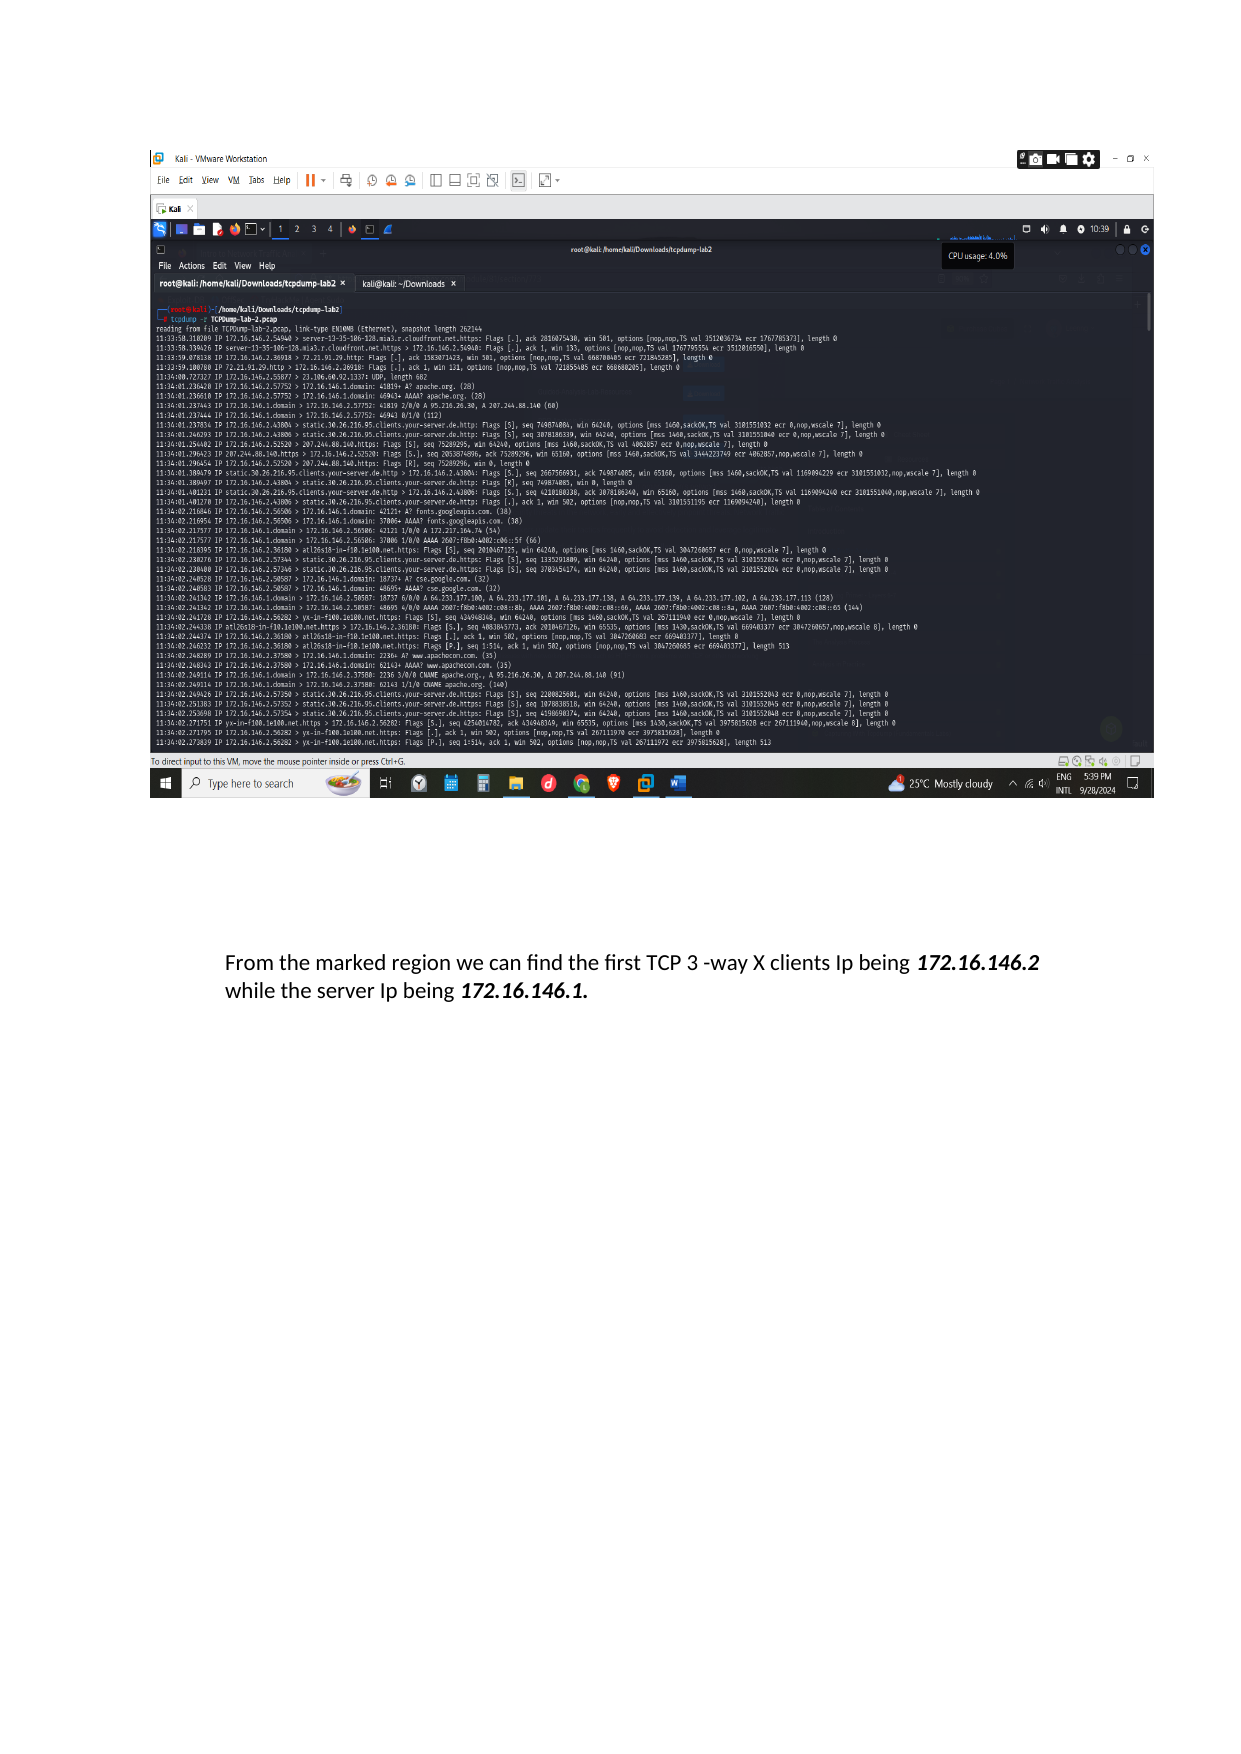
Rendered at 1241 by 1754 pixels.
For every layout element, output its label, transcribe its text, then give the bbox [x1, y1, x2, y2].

text From the marked region we can find the first TCP 3 -way X clients Ip being 172.16.146.2 while the server Ip being 172.16.146.1. [225, 948, 1090, 1004]
